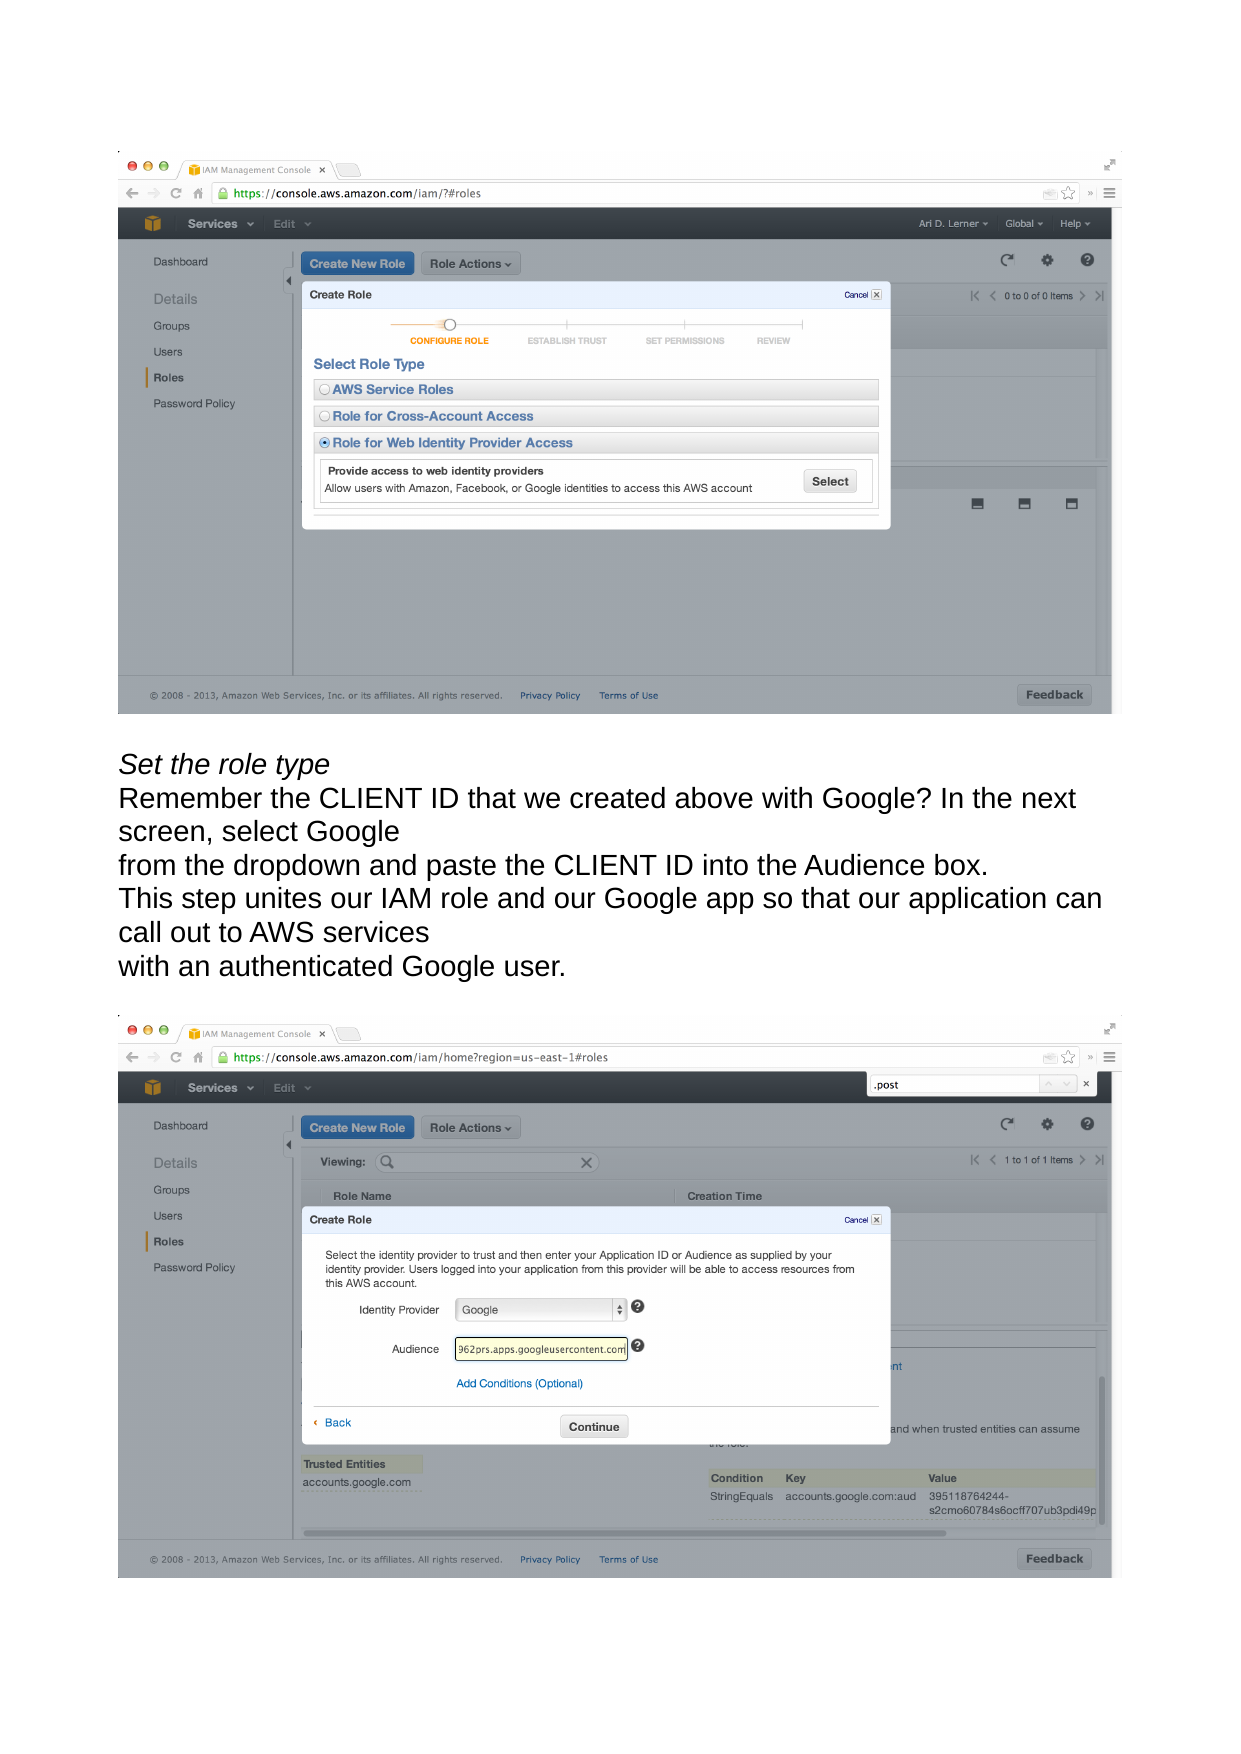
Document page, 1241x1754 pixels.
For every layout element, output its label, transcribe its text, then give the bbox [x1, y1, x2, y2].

text Remember the CLIENT ID that we created above with Google? In the next screen, select Google [118, 781, 1122, 848]
text Set the role type [118, 747, 1122, 781]
text with an authenticated Google user. [118, 949, 1122, 982]
text This step unites our IAM role and our Google app so that our application can call out to AWS services [118, 882, 1122, 949]
text from the dropdown and paste the CLIENT ID into the Audience box. [118, 848, 1122, 882]
